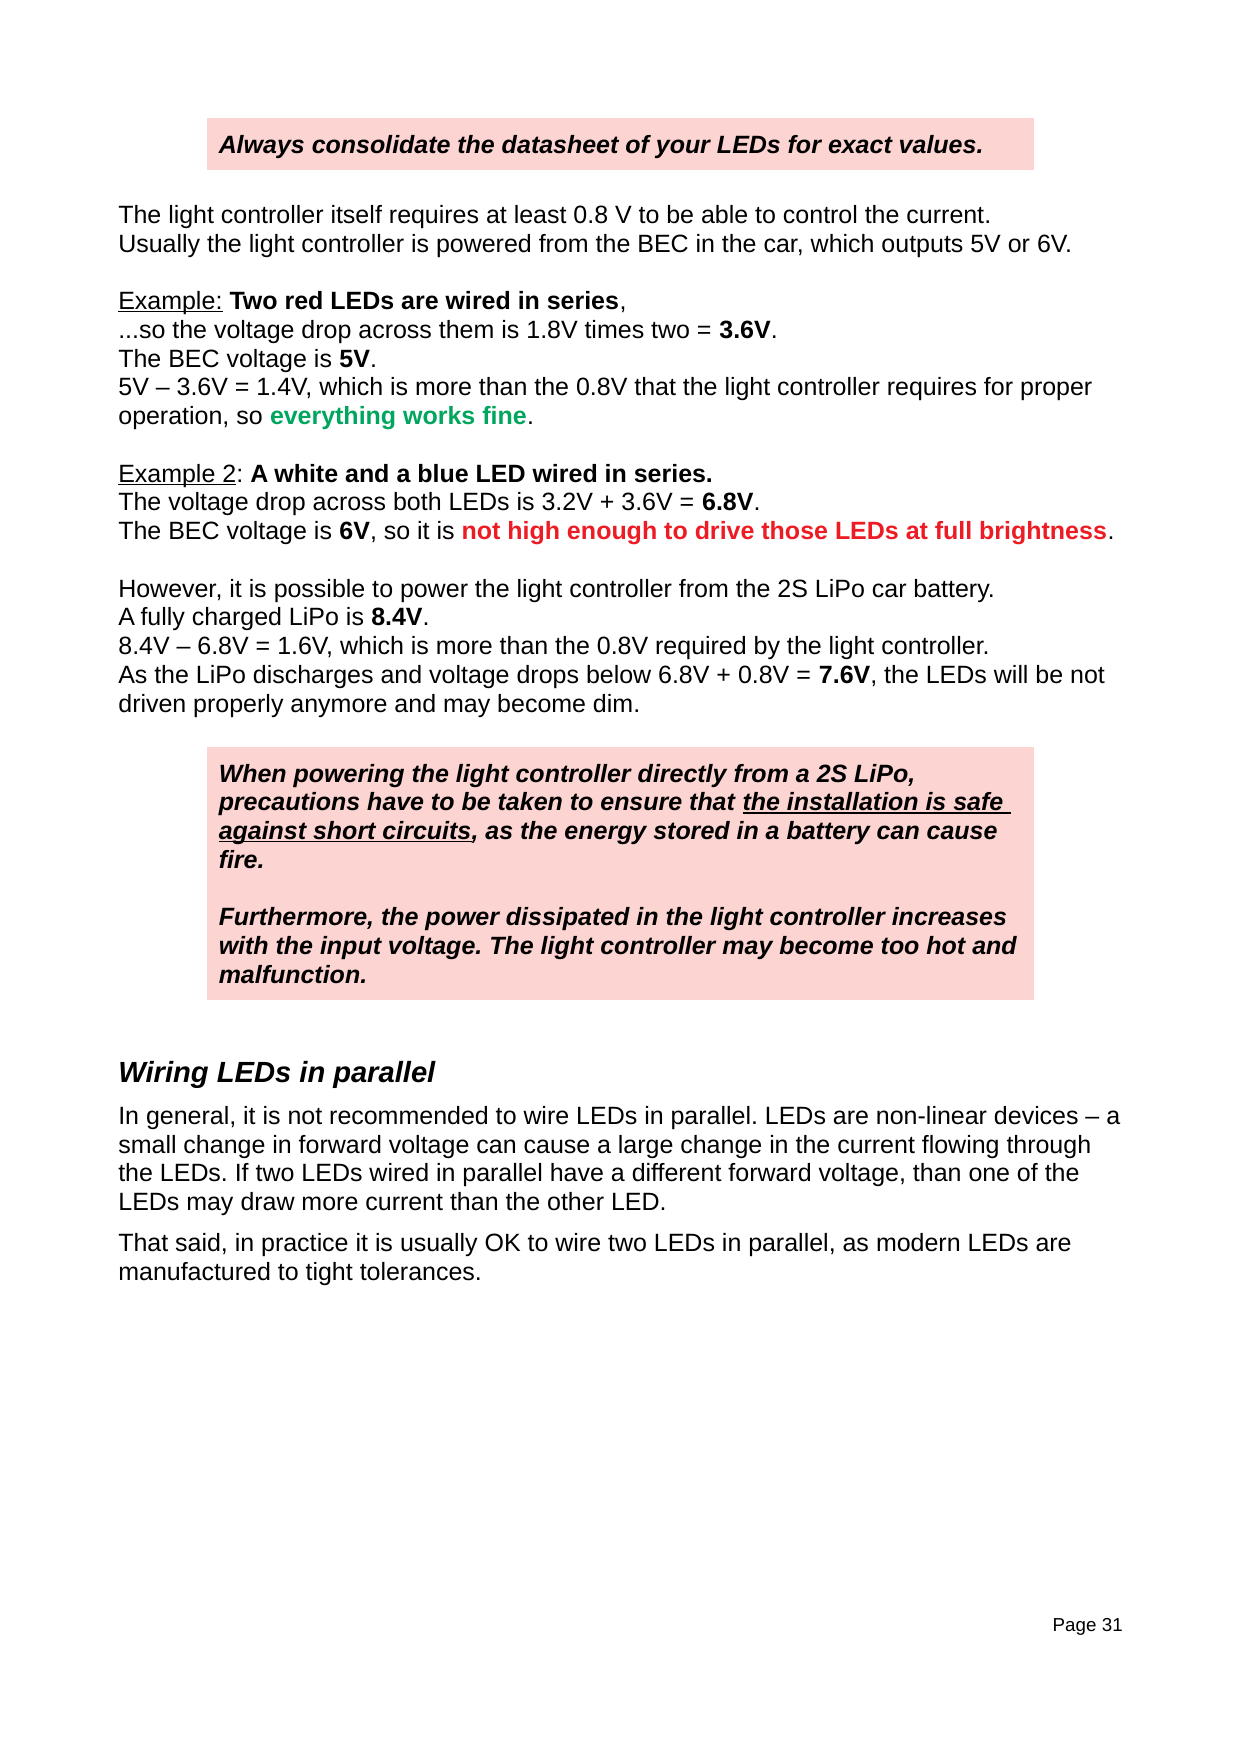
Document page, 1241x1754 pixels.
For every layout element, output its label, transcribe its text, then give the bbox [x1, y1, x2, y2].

text When powering the light controller directly from a 2S LiPo, precautions have to be taken to ensure that the installation is safe against short circuits, as the energy stored in a battery can cause fire. [207, 747, 1034, 874]
text In general, it is not recommended to wire LEDs in parallel. LEDs are non-linear devices – a small change in forward voltage can cause a large change in the current flowing through the LEDs. If two LEDs wired in parallel have a different forward voltage, than one of the LEDs may draw more current than the other LED. [118, 1101, 1122, 1216]
text As the LiPo discharges and voltage drops below 6.8V + 0.8V = 7.6V, the LEDs will be not driven properly anymore and may become dim. [118, 660, 1122, 717]
subtitle Wiring LEDs in parallel [118, 1055, 1122, 1088]
text The voltage drop across both LEDs is 3.2V + 3.6V = 6.8V. [118, 487, 1122, 516]
text However, it is possible to power the light controller from the 2S LiPo car battery. [118, 574, 1122, 602]
text 5V – 3.6V = 1.4V, which is more than the 0.8V that the light controller requires for proper operation, so everything works fine. [118, 372, 1122, 430]
text ...so the voltage drop across them is 1.8V times two = 3.6V. [118, 315, 1122, 344]
text Example: Two red LEDs are wired in series, [118, 286, 1122, 315]
text The BEC voltage is 5V. [118, 344, 1122, 372]
text Always consolidate the datasheet of your LEDs for exact values. [207, 118, 1034, 170]
text The BEC voltage is 6V, so it is not high enough to drive those LEDs at full brightness. [118, 516, 1122, 545]
text Furthermore, the power dissipated in the light controller increases with the input voltage. The light controller may become too hot and malfunction. [207, 902, 1034, 1000]
text Example 2: A white and a blue LED wired in series. [118, 459, 1122, 487]
text A fully charged LiPo is 8.4V. [118, 602, 1122, 631]
text Usually the light controller is powered from the BEC in the car, which outputs 5V or 6V. [118, 229, 1122, 257]
text The light controller itself requires at least 0.8 V to be able to control the current. [118, 200, 1122, 229]
text That said, in practice it is usually OK to wire two LEDs in parallel, as modern LEDs are manufactured to tight tolerances. [118, 1228, 1122, 1286]
text 8.4V – 6.8V = 1.6V, which is more than the 0.8V required by the light controller. [118, 631, 1122, 660]
